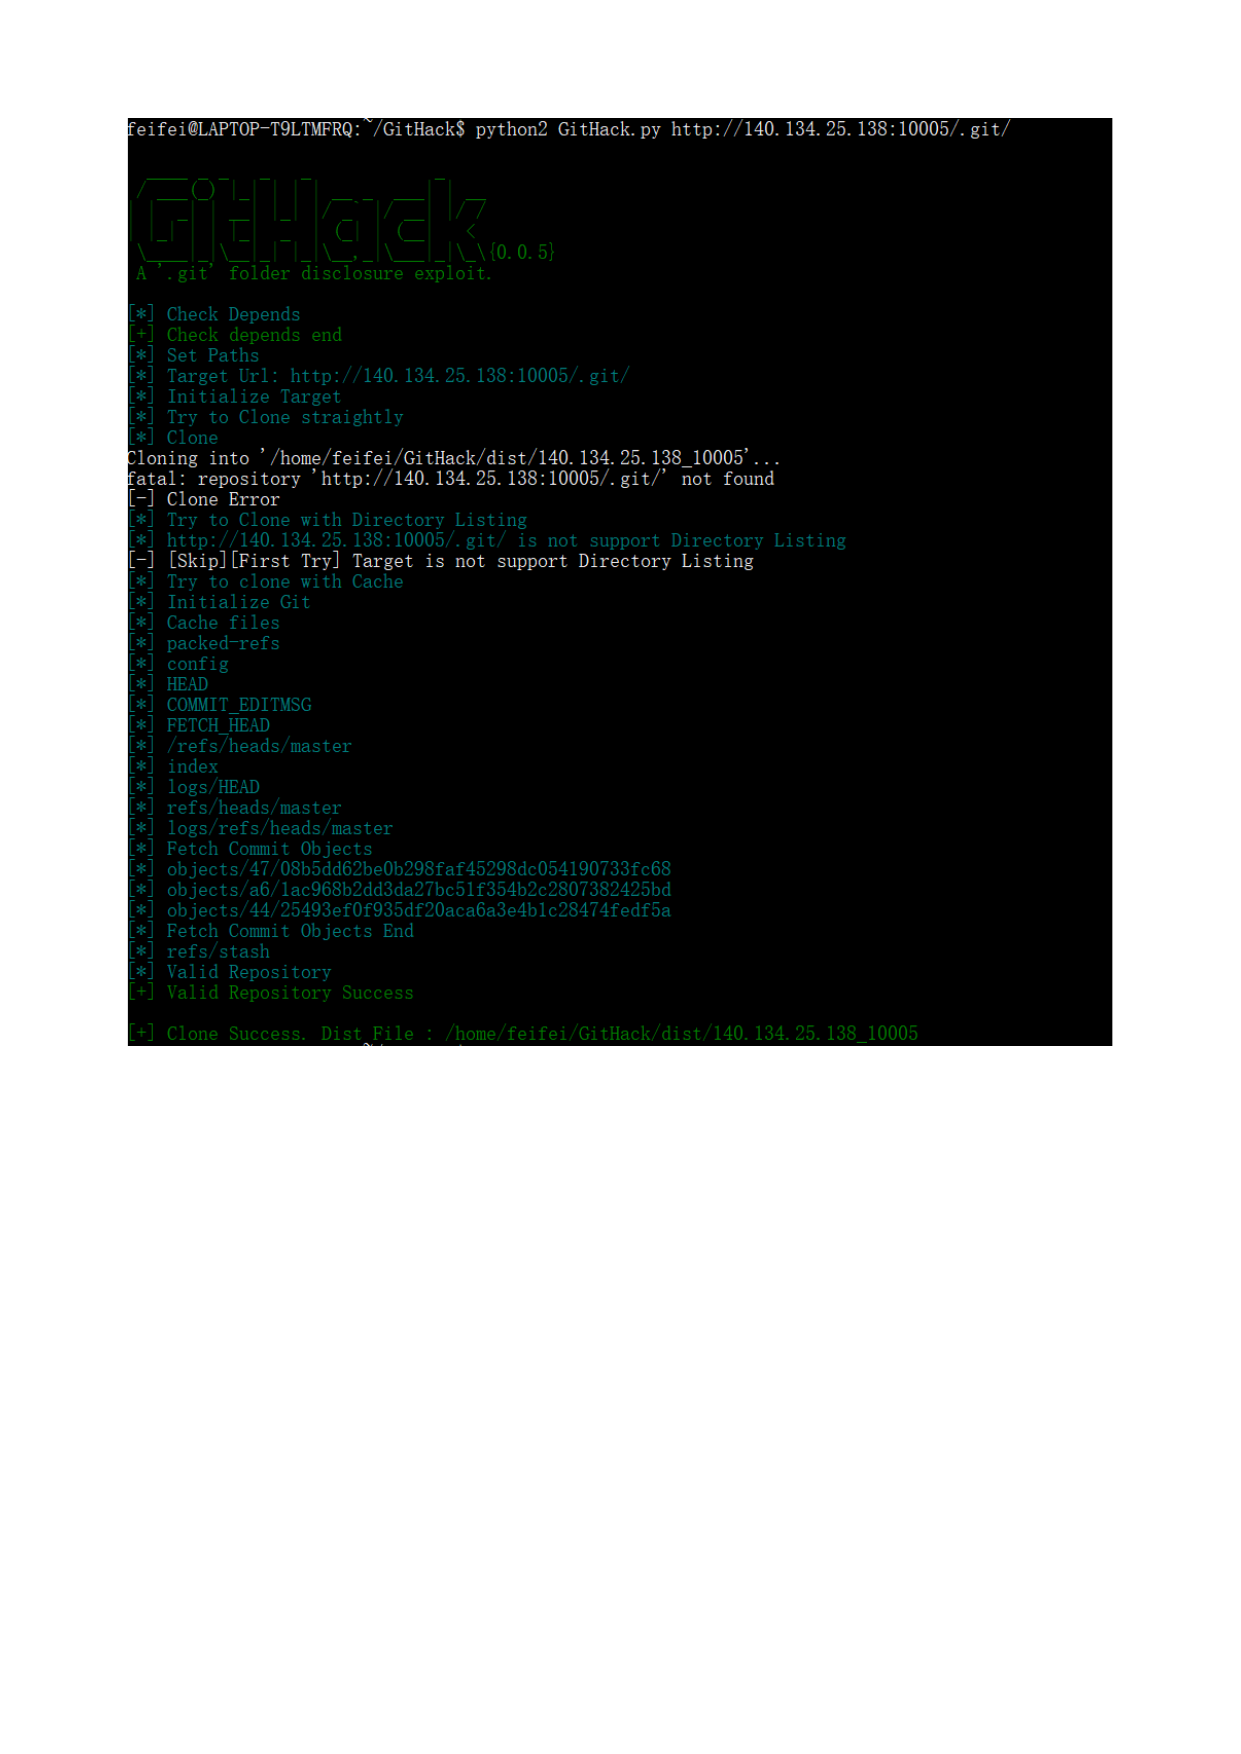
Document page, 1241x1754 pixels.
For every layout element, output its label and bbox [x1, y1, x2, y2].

picture [127, 118, 1113, 1046]
